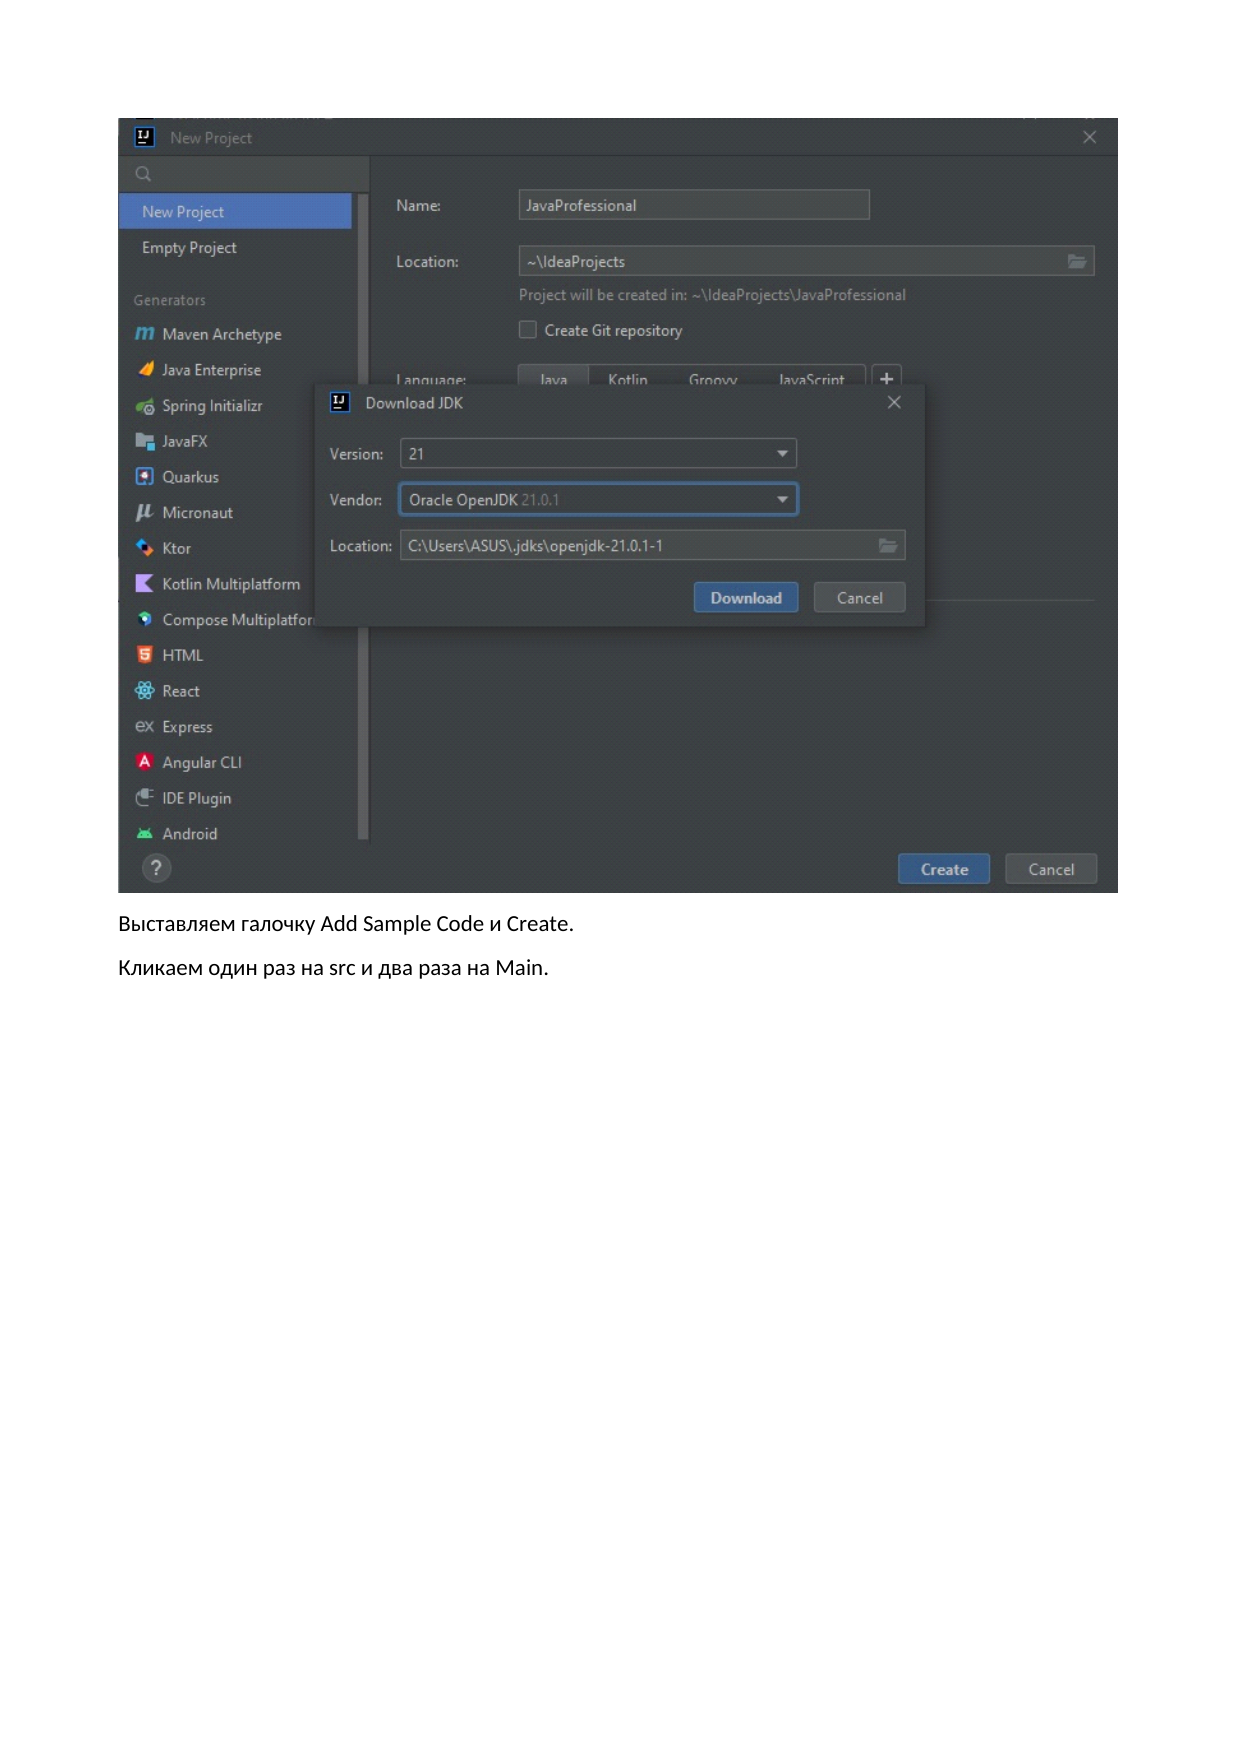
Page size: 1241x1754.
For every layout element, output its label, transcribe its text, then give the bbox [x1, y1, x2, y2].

text Кликаем один раз на src и два раза на Main. [118, 953, 1122, 982]
text Выставляем галочку Add Sample Code и Create. [118, 909, 1122, 937]
